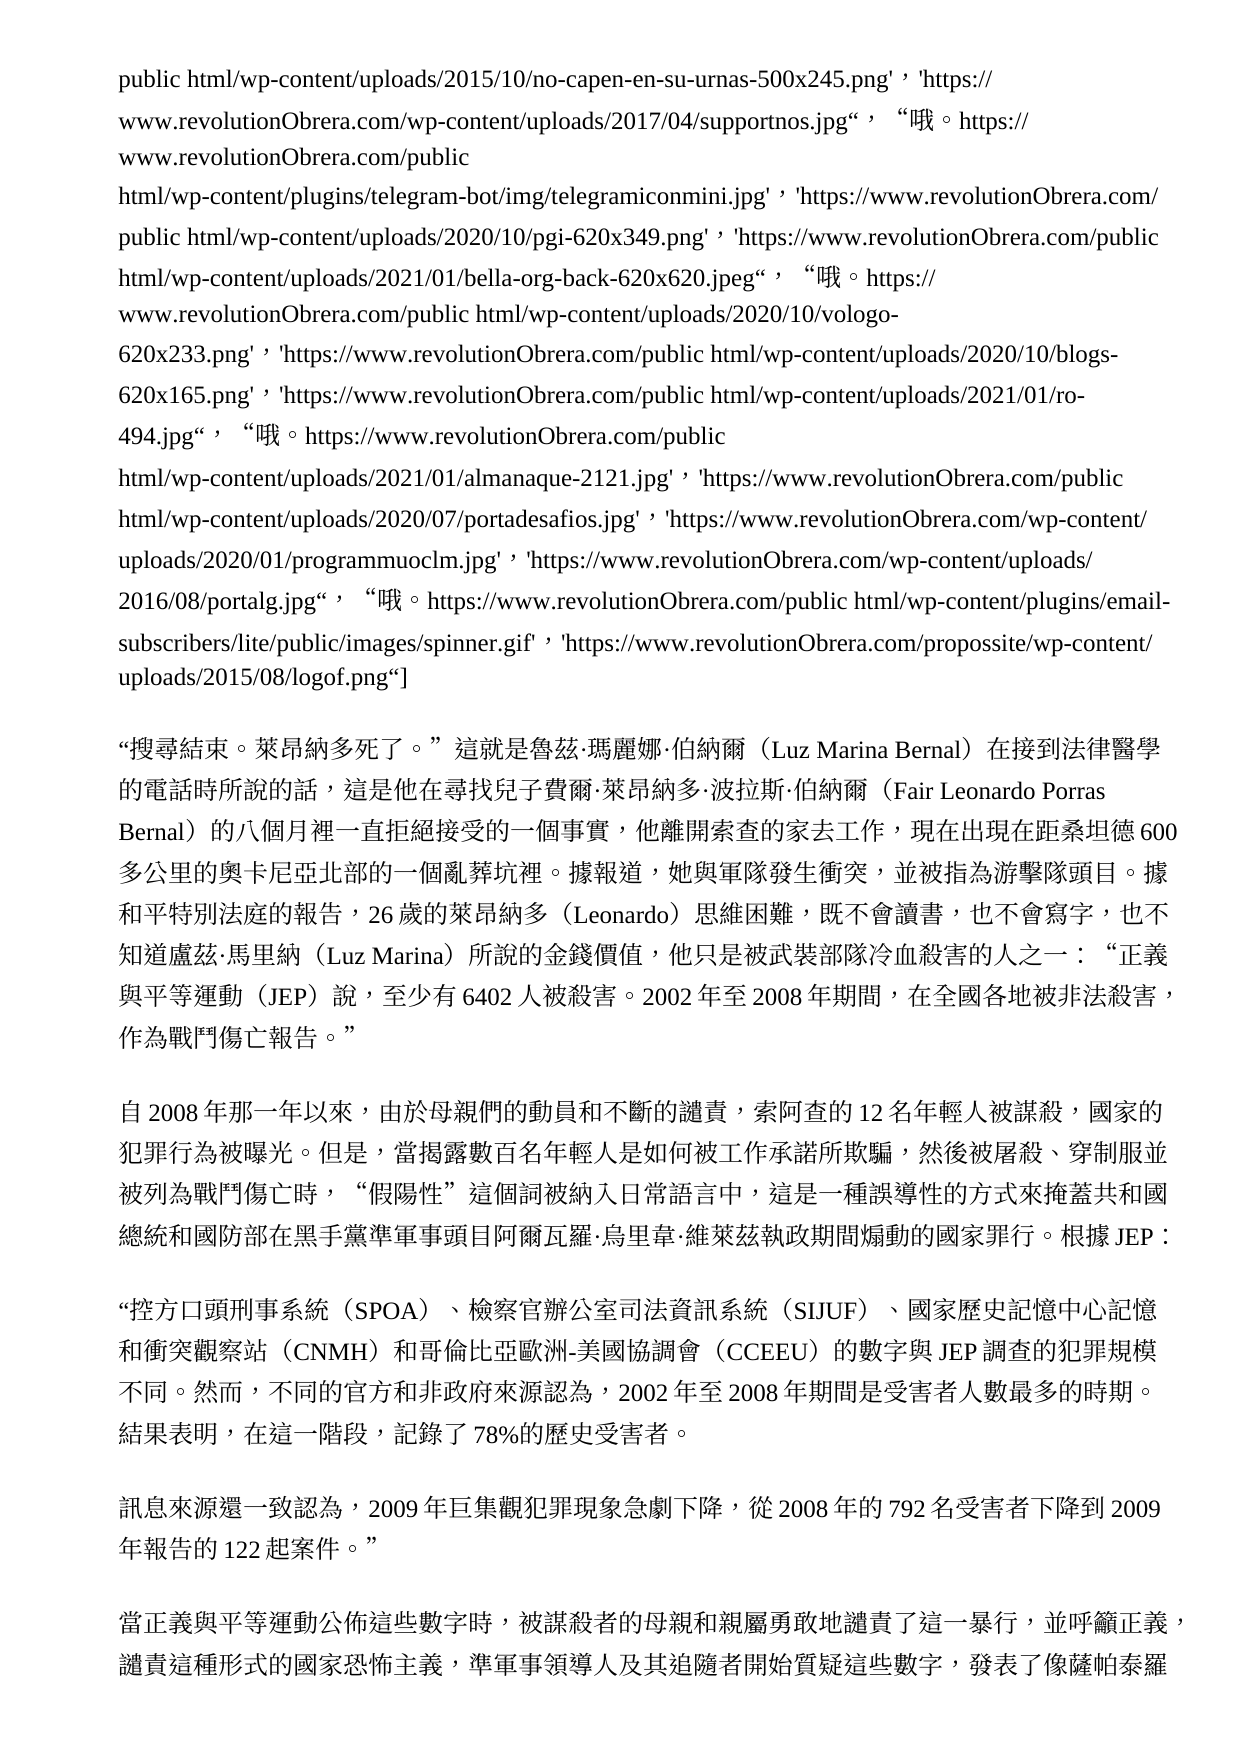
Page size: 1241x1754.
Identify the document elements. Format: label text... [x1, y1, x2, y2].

text https://www.revolutionObrera.com/public html/wp-content/uploads/2021/03/6402.jpg 2021年3月6日21:13:05-05:00 https://www.revolutionObrera.com/author/root/ [地]https://www.revolutionObrera.com/public html/wp-content/uploads/2021/03/凶殺案-force-publica-jep.jpg'，'https://www.revolutionObrera.com/public html/wp-content/uploads/2021/03/luzmarinabernal.jpg'，'https://www.revolutionObrera.com/public html/wp-content/uploads/2018/05/med00-520x245.jpg“，“哦。https://www.revolutionObrera.com/public html/wp-content/uploads/2020/08/colombia-520x245.jpg'，'https://www.revolutionObrera.com/public html/wp-content/uploads/2015/10/no-capen-en-su-urnas-500x245.png'，'https://www.revolutionObrera.com/wp-content/uploads/2017/04/supportnos.jpg“，“哦。https://www.revolutionObrera.com/public html/wp-content/plugins/telegram-bot/img/telegramiconmini.jpg'，'https://www.revolutionObrera.com/public html/wp-content/uploads/2020/10/pgi-620x349.png'，'https://www.revolutionObrera.com/public html/wp-content/uploads/2021/01/bella-org-back-620x620.jpeg“，“哦。https://www.revolutionObrera.com/public html/wp-content/uploads/2020/10/vologo-620x233.png'，'https://www.revolutionObrera.com/public html/wp-content/uploads/2020/10/blogs-620x165.png'，'https://www.revolutionObrera.com/public html/wp-content/uploads/2021/01/ro-494.jpg“，“哦。https://www.revolutionObrera.com/public html/wp-content/uploads/2021/01/almanaque-2121.jpg'，'https://www.revolutionObrera.com/public html/wp-content/uploads/2020/07/portadesafios.jpg'，'https://www.revolutionObrera.com/wp-content/uploads/2020/01/programmuoclm.jpg'，'https://www.revolutionObrera.com/wp-content/uploads/2016/08/portalg.jpg“，“哦。https://www.revolutionObrera.com/public html/wp-content/plugins/email-subscribers/lite/public/images/spinner.gif'，'https://www.revolutionObrera.com/propossite/wp-content/uploads/2015/08/logof.png“] “搜尋結束。萊昂納多死了。”這就是魯茲·瑪麗娜·伯納爾（Luz Marina Bernal）在接到法律醫學的電話時所說的話，這是他在尋找兒子費爾·萊昂納多·波拉斯·伯納爾（Fair Leonardo Porras Bernal）的八個月裡一直拒絕接受的一個事實，他離開索查的家去工作，現在出現在距桑坦德600多公里的奧卡尼亞北部的一個亂葬坑裡。據報道，她與軍隊發生衝突，並被指為游擊隊頭目。據和平特別法庭的報告，26歲的萊昂納多（Leonardo）思維困難，既不會讀書，也不會寫字，也不知道盧茲·馬里納（Luz Marina）所說的金錢價值，他只是被武裝部隊冷血殺害的人之一：“正義與平等運動（JEP）說，至少有6402人被殺害。2002年至2008年期間，在全國各地被非法殺害，作為戰鬥傷亡報告。” 自2008年那一年以來，由於母親們的動員和不斷的譴責，索阿查的12名年輕人被謀殺，國家的犯罪行為被曝光。但是，當揭露數百名年輕人是如何被工作承諾所欺騙，然後被屠殺、穿制服並被列為戰鬥傷亡時，“假陽性”這個詞被納入日常語言中，這是一種誤導性的方式來掩蓋共和國總統和國防部在黑手黨準軍事頭目阿爾瓦羅·烏里韋·維萊茲執政期間煽動的國家罪行。根據JEP： “控方口頭刑事系統（SPOA）、檢察官辦公室司法資訊系統（SIJUF）、國家歷史記憶中心記憶和衝突觀察站（CNMH）和哥倫比亞歐洲-美國協調會（CCEEU）的數字與JEP調查的犯罪規模不同。然而，不同的官方和非政府來源認為，2002年至2008年期間是受害者人數最多的時期。結果表明，在這一階段，記錄了78%的歷史受害者。 訊息來源還一致認為，2009年巨集觀犯罪現象急劇下降，從2008年的792名受害者下降到2009年報告的122起案件。” 當正義與平等運動公佈這些數字時，被謀殺者的母親和親屬勇敢地譴責了這一暴行，並呼籲正義，譴責這種形式的國家恐怖主義，準軍事領導人及其追隨者開始質疑這些數字，發表了像薩帕泰羅將軍這樣的惡意宣告，稱這些恐怖分子為毒蛇。母親們要求真相和賠償，像胡安·曼努埃爾·桑托斯一樣洗手……而人民的假朋友們則為JEP的管理鼓掌，散佈著一種錯覺，認為所有的真相都會被知道，那些負有責任的人將受到審判，受害者的家屬將得到賠償，這樣可怕的事件不會重演。 德烏里韋和他的追隨者幾乎不自然，因為他們知道哥倫比亞一直存在死刑，法外處決是我們悲慘歷史的一部分；然而，他們試圖隱瞞，在總統任期內，國防部和軍隊的高層，不僅提供了2005年11月第029號部長級指令（非法團體頭目350萬至500萬美元）和2006年5月第1400號法令（總統自行決定）中規定的刺激措施此外，部隊被要求“升血！“： “拉米雷斯上校告訴我們，每個連長每個月都要為我的一個戰鬥死亡負責，第二節每月要為我的三個死亡負責，現在戰爭是以升血來衡量的，指揮官每月都沒有死亡結果，根據埃德加·伊萬·弗洛雷斯·馬斯特（Edgar Iván Flórez Master）於2009年12月15日在麥德林提交給國家總檢察長辦公室的證詞，他將獲得相應的批准，並將反映在他的生活檔案中。 那些自稱是人民之友和左派的人，對統治階級和國家採取了一種屈膝的態度，以掩蓋他們與事實的共謀。他們支援像胡安·曼努埃爾·桑托斯這樣的罪犯，知道他們對軍隊殺害數千名年輕人負有責任，支援這位種族滅絕者在2014年第二輪選舉中連任。此外，1000億美元（1億比索）是由出售削減工人的老闆們提供的，用於競選這位邪惡人物的連任。 就桑托斯而言，自從數千名年輕人被軍方處決並被列為戰死人員以來，他一直試圖洗手，但沒有成功：“我發現這一點（國家罪行）非常痛苦，這就是為什麼我們事實上剛剛結束了這些案件。他在2018年接受《蝸牛》採訪時說：“這是一種改變教義的努力，我們開始要求復員，然後抓獲，最終死亡。”。然而，這些數字不言而喻，因為2006年至2009年期間，作為烏里韋的桑托斯國防部長，正如正義與平等運動所發現的那樣，謀殺呈指數級增長，2007年是受害者人數最多的一年，有1634人被處決，與人權維護者組織和和平法院的分析相對應的評估。這一記錄並沒有在他擔任總統期間達到頂峰，也沒有帶來虛假的和平，而是集中精力消滅在他任期內死亡人數達到609人的戰士、人民領袖和人權捍衛者。見：和平特別管轄區，2021年第033號命令，2021年2月12日。 但是，國家的這一刑事政策並不像某些統治階級和改革主義團體所鼓吹的那樣，是排他性的，目的是拯救他們所代表和捍衛的腐敗制度。事實上，根據CINEP和JEP本身等不同組織的資料，1980年至2001年期間，即圖爾貝、貝當古、巴科、加維利亞、桑珀和帕斯特拉納政府期間，也發生了國家罪行，552起謀殺案被列為戰鬥傷亡，從JEP今年2月提交的保守和不完整的數字中可以看出，換言之，以錯誤的所謂假陽性形式存在的國家恐怖主義在哥倫比亞是一項歷史性的國家政策，只是沒有烏里韋政權時期那麼嚴重。 國家部隊犯下的滅絕種族罪喚醒了許多人，就像海洋之光一樣： “2008年1月8日，我的生活發生了變化，我走出了與我丈夫、四個孩子和一個孫女生活在一起的泡沫。那天，我被迫進入一個我48年來一直忽視的世界，我生活在一個經歷了50多年荒謬戰爭的國家，那裡的婦女、女孩和青少年被強姦，那裡有強迫失蹤、酷刑、種族滅絕、流離失所和招募未成年人。這個世界敲了我的門，它是用最軟弱的人，我的兒子費爾·萊昂納多來做的。” 然而，這場以升為單位的對人民的戰爭不會以正義與平等運動的斡旋、總統更迭或議會馬廄中的多數票告終，正如海光改革主義所夢想的那樣；它只會在勝利的人民戰爭摧毀舊國家時結束。這是一個工人和農民的新國家，只有它才能消除戰爭的根源：私有制和對人的剝削。 [118, 59, 1181, 1681]
